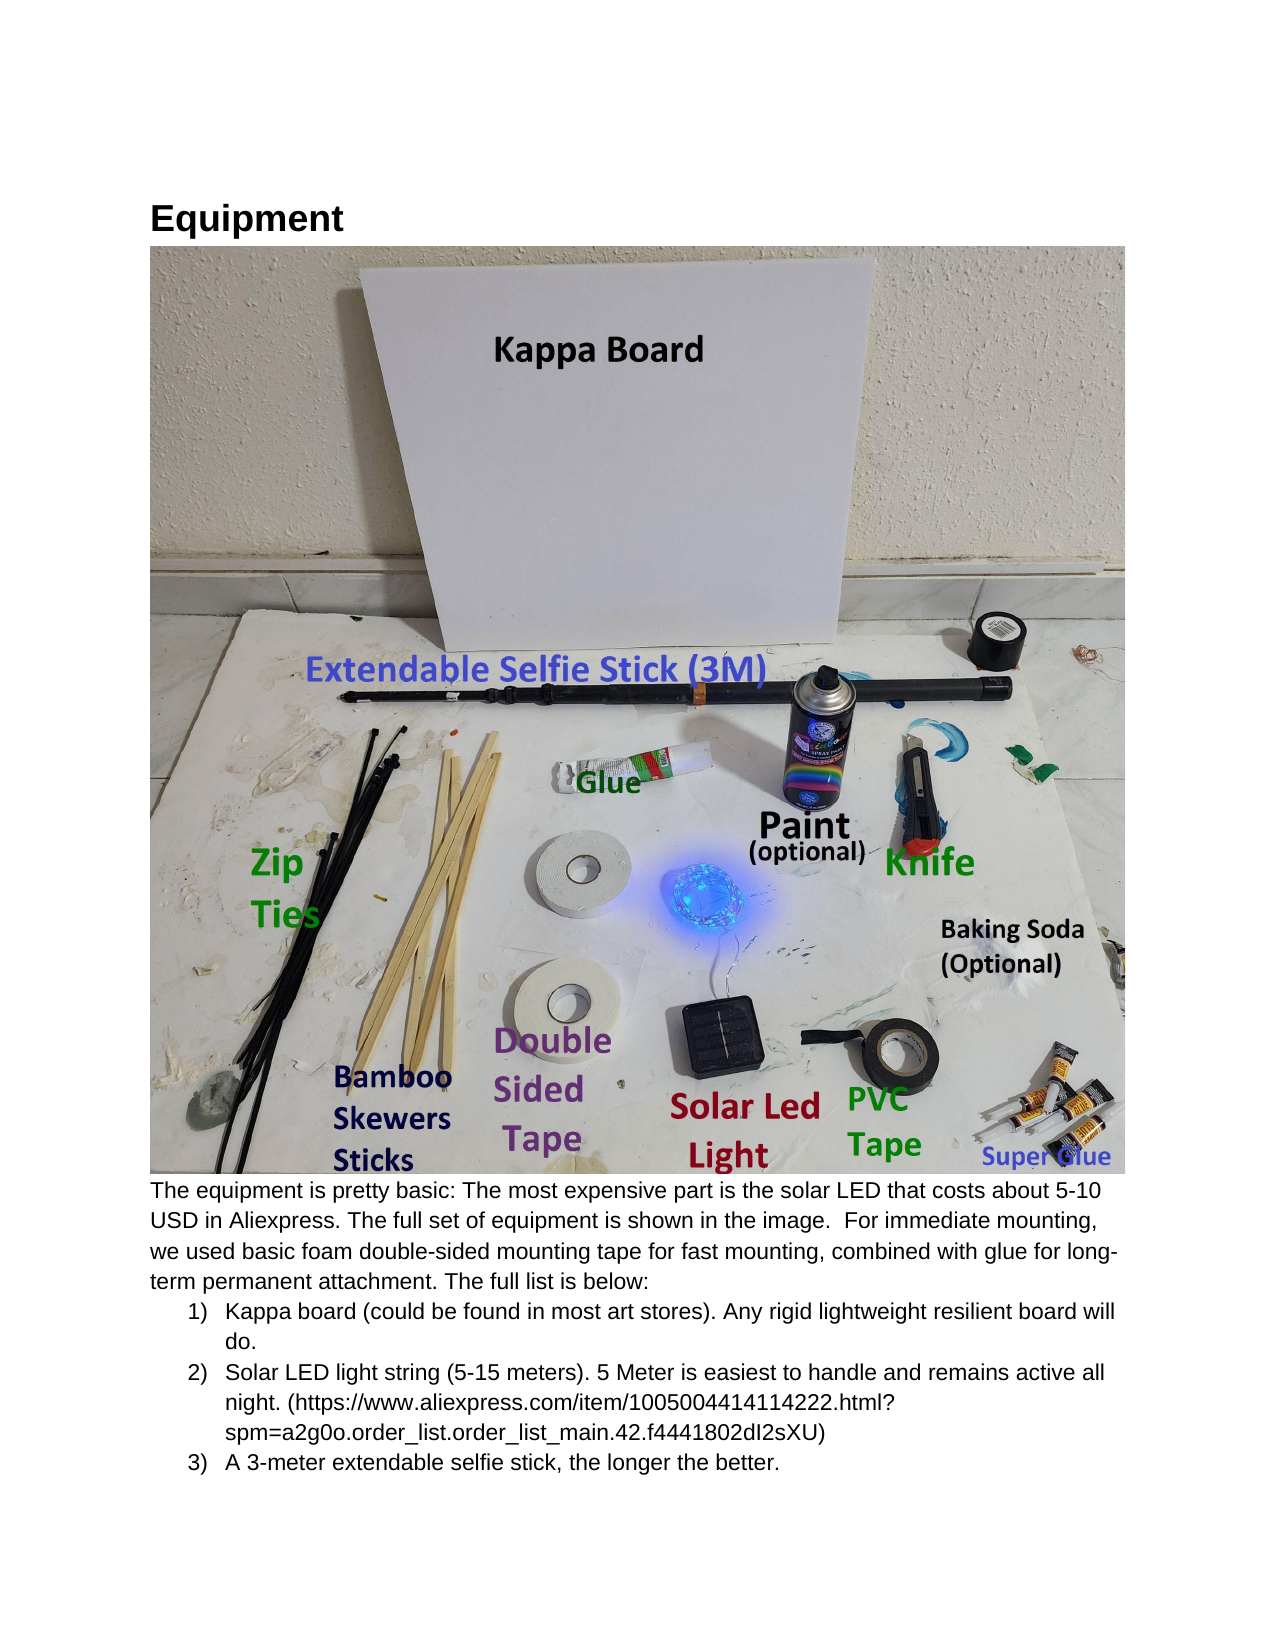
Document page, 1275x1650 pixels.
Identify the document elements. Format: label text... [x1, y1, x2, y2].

text The equipment is pretty basic: The most expensive part is the solar LED that costs about 5-10 USD in Aliexpress. The full set of equipment is shown in the image. For immediate mounting, we used basic foam double-sided mounting tape for fast mounting, combined with glue for long-term permanent attachment. The full list is below: [150, 1177, 1125, 1294]
text Equipment [150, 197, 1125, 240]
list Kappa board (could be found in most art stores). Any rigid lightweight resilient board will do. [187, 1298, 1125, 1354]
list A 3-meter extendable selfie stick, the longer the better. [187, 1449, 1125, 1475]
picture [150, 246, 1125, 1174]
list Solar LED light string (5-15 meters). 5 Meter is easiest to handle and remains active all night. (https://www.aliexpress.com/item/1005004414114222.html?spm=a2g0o.order_list.order_list_main.42.f4441802dI2sXU) [187, 1358, 1125, 1445]
